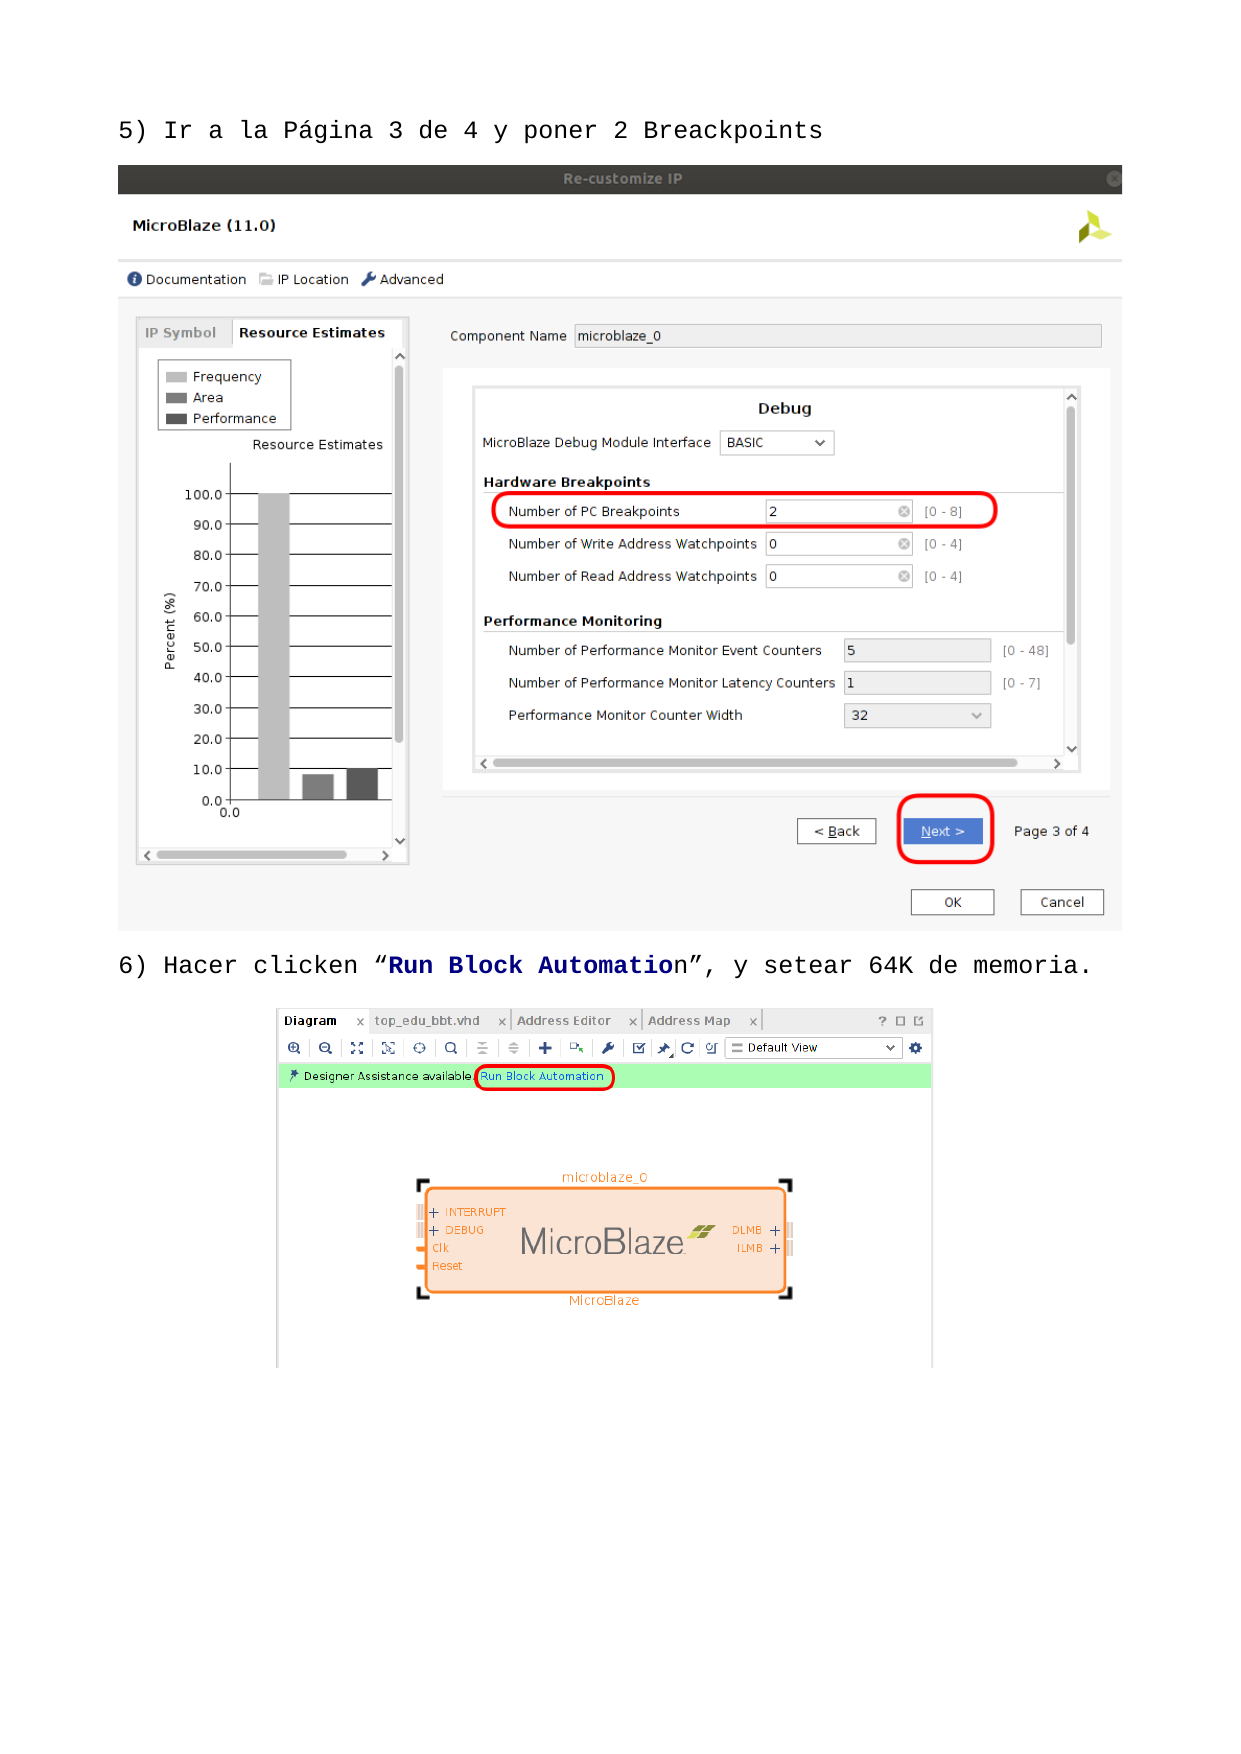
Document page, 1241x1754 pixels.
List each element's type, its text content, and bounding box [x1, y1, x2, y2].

picture [118, 165, 1123, 931]
text 6) Hacer clicken “Run Block Automation”, y setear 64K de memoria. [118, 931, 1122, 981]
text 5) Ir a la Página 3 de 4 y poner 2 Breackpoints [118, 118, 1122, 146]
picture [273, 1008, 934, 1368]
